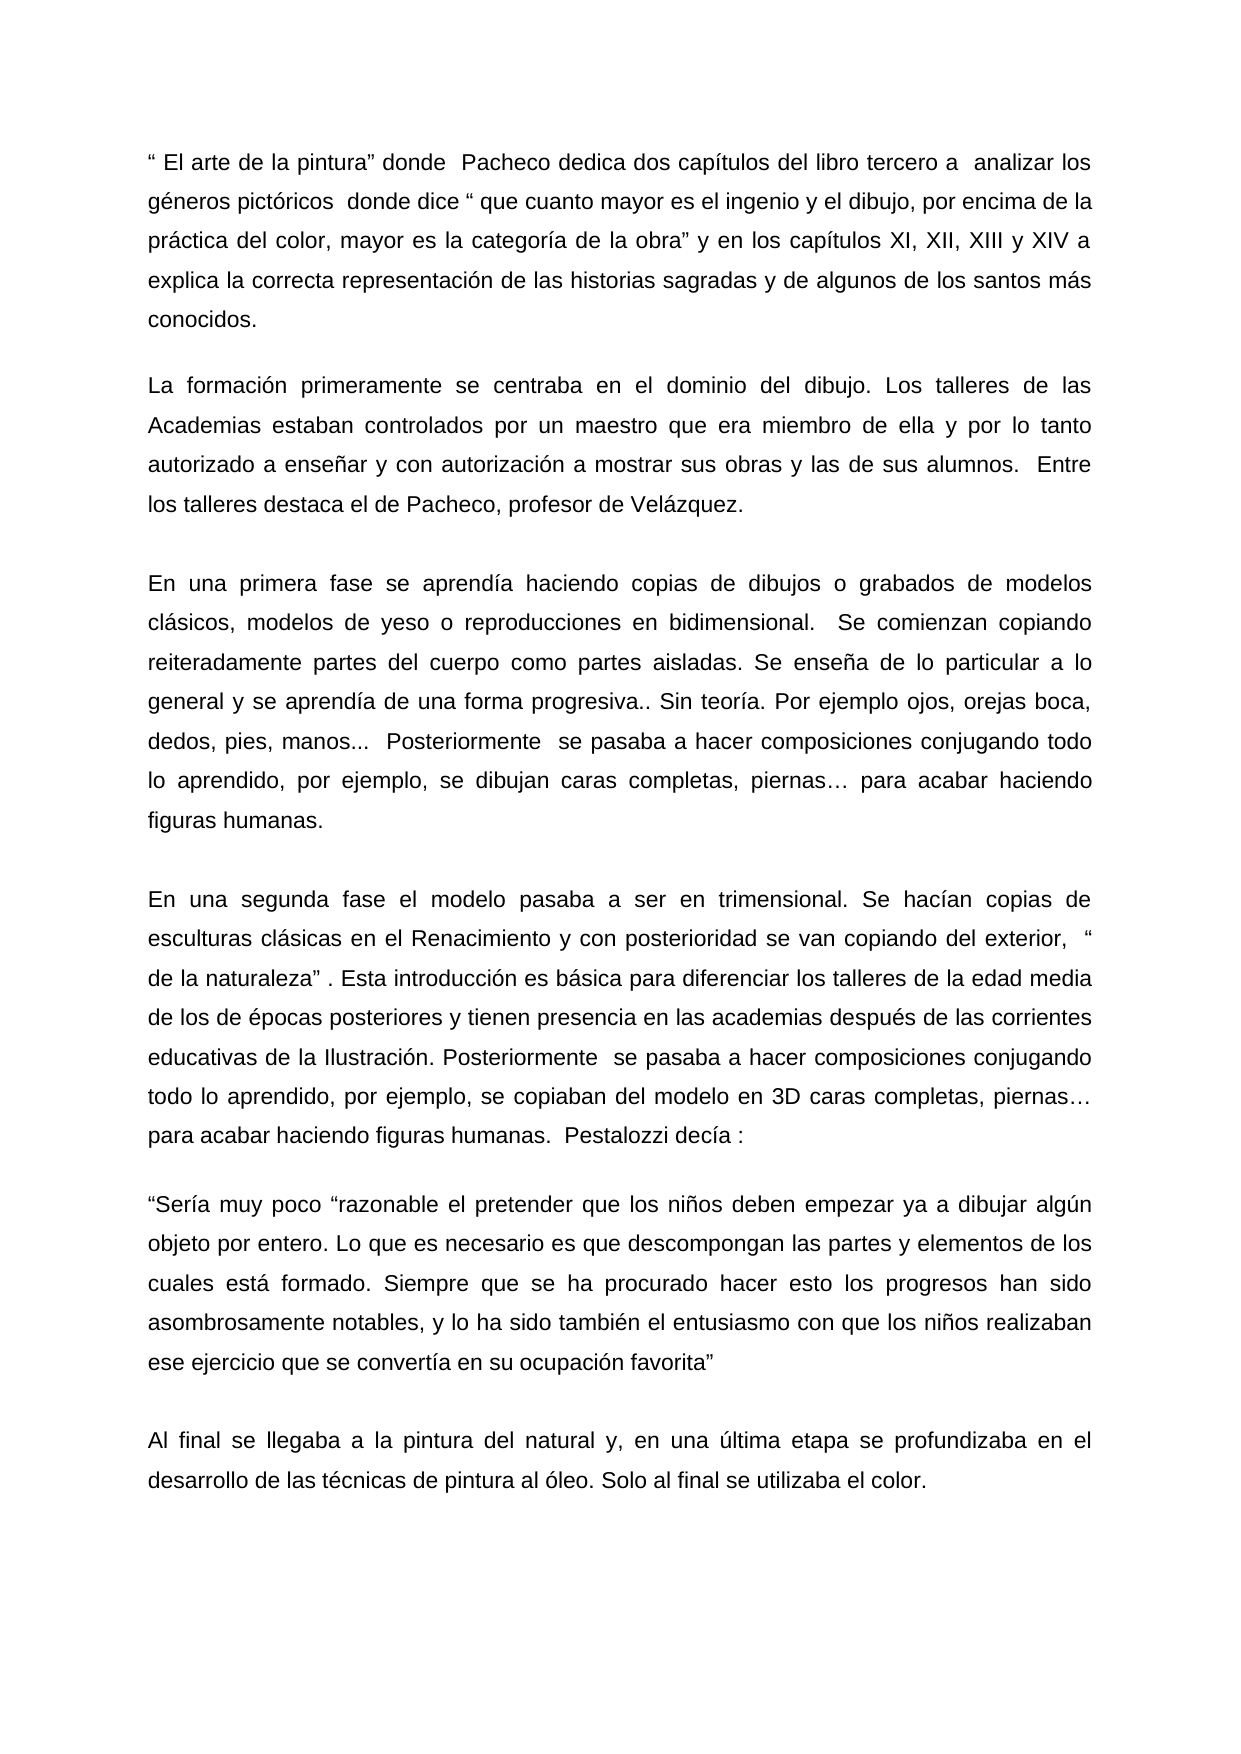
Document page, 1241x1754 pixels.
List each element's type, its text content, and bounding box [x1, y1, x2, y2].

text Al final se llegaba a la pintura del natural y, en una última etapa se profundizaba en el desarrollo de las técnicas de pintura al óleo. Solo al final se utilizaba el color. [148, 1427, 1093, 1493]
text En una segunda fase el modelo pasaba a ser en trimensional. Se hacían copias de esculturas clásicas en el Renacimiento y con posterioridad se van copiando del exterior, “ de la naturaleza” . Esta introducción es básica para diferenciar los talleres de la edad media de los de épocas posteriores y tienen presencia en las academias después de las corrientes educativas de la Ilustración. Posteriormente se pasaba a hacer composiciones conjugando todo lo aprendido, por ejemplo, se copiaban del modelo en 3D caras completas, piernas… para acabar haciendo figuras humanas. Pestalozzi decía : [148, 886, 1093, 1149]
text “Sería muy poco “razonable el pretender que los niños deben empezar ya a dibujar algún objeto por entero. Lo que es necesario es que descompongan las partes y elementos de los cuales está formado. Siempre que se ha procurado hacer esto los progresos han sido asombrosamente notables, y lo ha sido también el entusiasmo con que los niños realizaban ese ejercicio que se convertía en su ocupación favorita” [148, 1191, 1093, 1375]
text La formación primeramente se centraba en el dominio del dibujo. Los talleres de las Academias estaban controlados por un maestro que era miembro de ella y por lo tanto autorizado a enseñar y con autorización a mostrar sus obras y las de sus alumnos. Entre los talleres destaca el de Pacheco, profesor de Velázquez. [148, 372, 1093, 517]
text “ El arte de la pintura” donde Pacheco dedica dos capítulos del libro tercero a analizar los géneros pictóricos donde dice “ que cuanto mayor es el ingenio y el dibujo, por encima de la práctica del color, mayor es la categoría de la obra” y en los capítulos XI, XII, XIII y XIV a explica la correcta representación de las historias sagradas y de algunos de los santos más conocidos. [148, 148, 1093, 333]
text En una primera fase se aprendía haciendo copias de dibujos o grabados de modelos clásicos, modelos de yeso o reproducciones en bidimensional. Se comienzan copiando reiteradamente partes del cuerpo como partes aisladas. Se enseña de lo particular a lo general y se aprendía de una forma progresiva.. Sin teoría. Por ejemplo ojos, orejas boca, dedos, pies, manos... Posteriormente se pasaba a hacer composiciones conjugando todo lo aprendido, por ejemplo, se dibujan caras completas, piernas… para acabar haciendo figuras humanas. [148, 570, 1093, 833]
